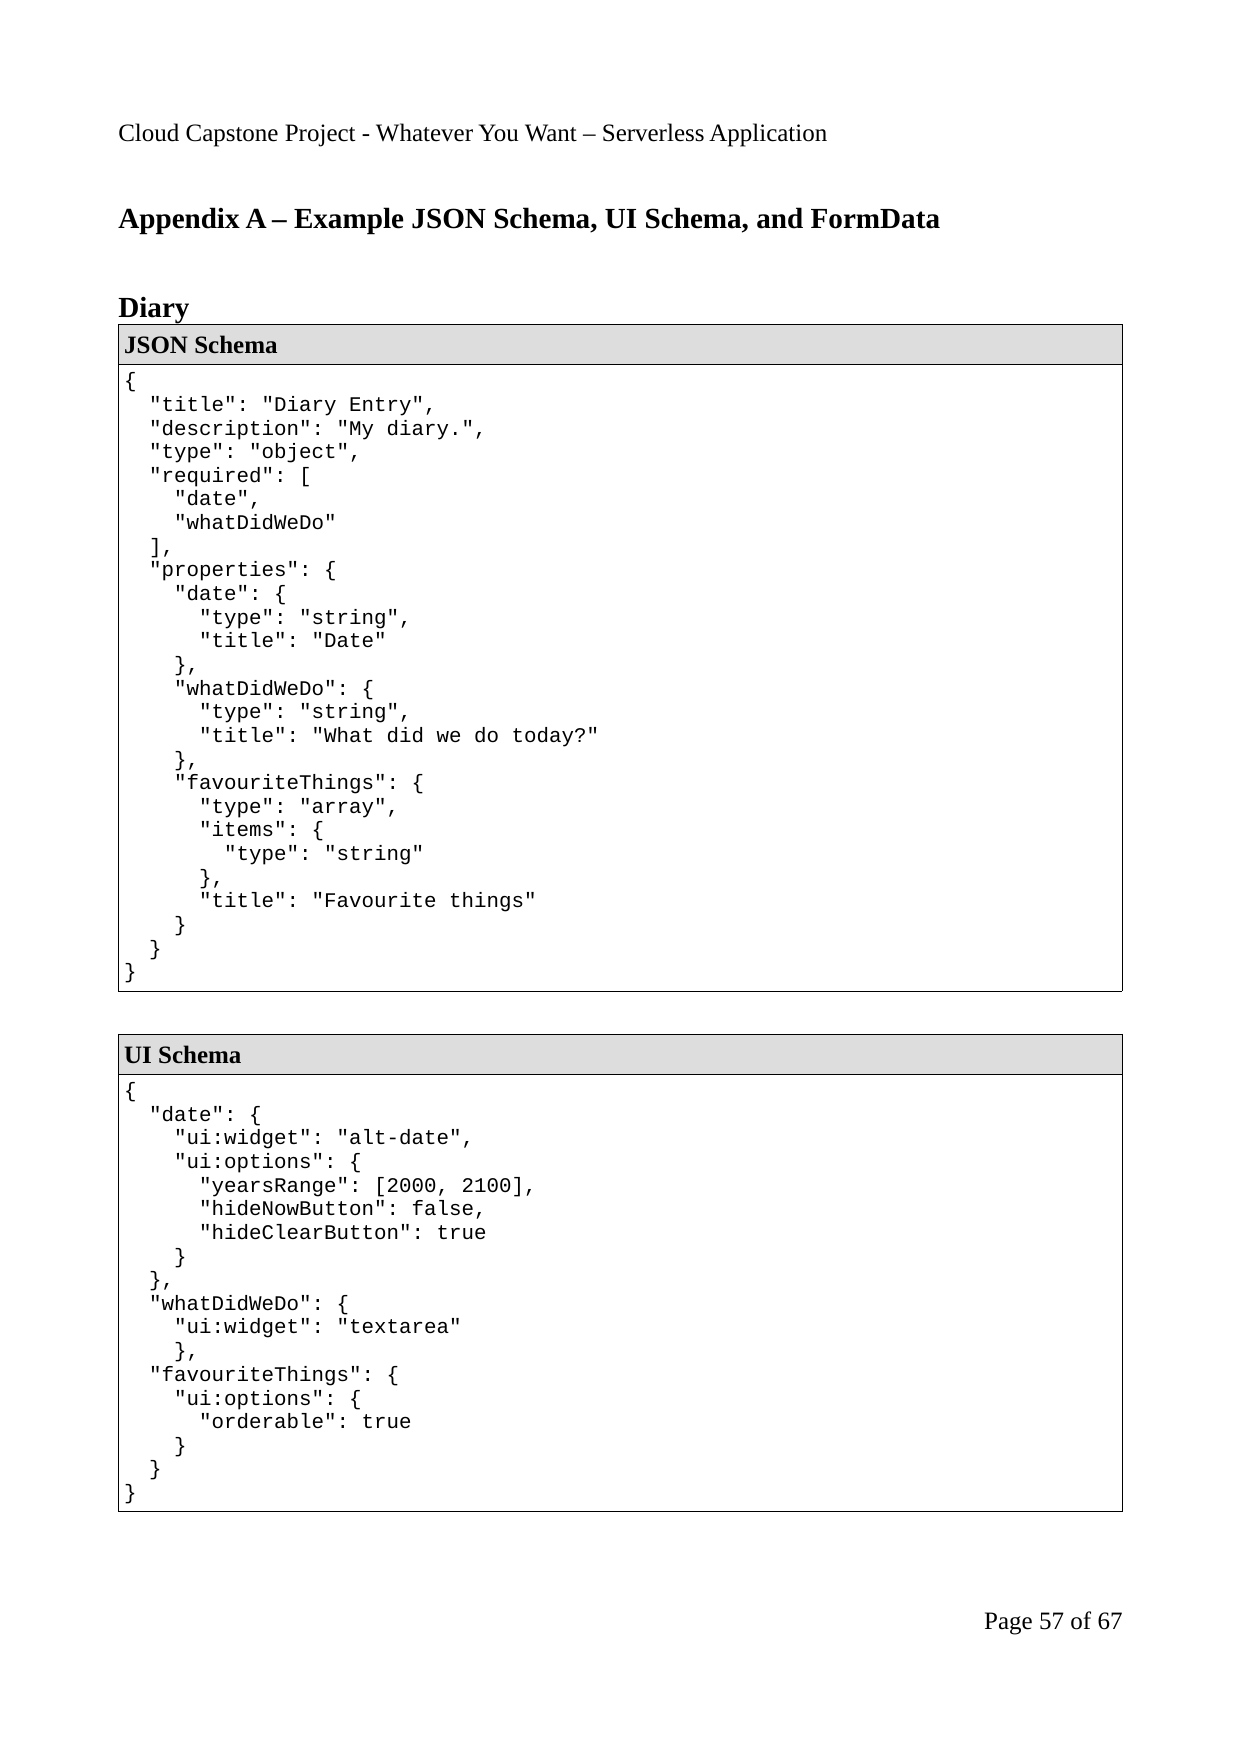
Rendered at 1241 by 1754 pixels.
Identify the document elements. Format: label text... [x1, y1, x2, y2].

subtitle Appendix A – Example JSON Schema, UI Schema, and FormData [118, 201, 1122, 235]
subtitle Diary [118, 291, 1122, 324]
table_cell { "title": "Diary Entry", "description": "My diary.", "type": "object", "required": [ "date", "whatDidWeDo" ], "properties": { "date": { "type": "string", "title": "Date" }, "whatDidWeDo": { "type": "string", "title": "What did we do today?" }, "favouriteThings": { "type": "array", "items": { "type": "string" }, "title": "Favourite things" } } } [119, 365, 1122, 991]
table_header JSON Schema [119, 325, 1122, 364]
table_cell { "date": { "ui:widget": "alt-date", "ui:options": { "yearsRange": [2000, 2100], "hideNowButton": false, "hideClearButton": true } }, "whatDidWeDo": { "ui:widget": "textarea" }, "favouriteThings": { "ui:options": { "orderable": true } } } [119, 1075, 1122, 1511]
table_header UI Schema [119, 1035, 1122, 1074]
